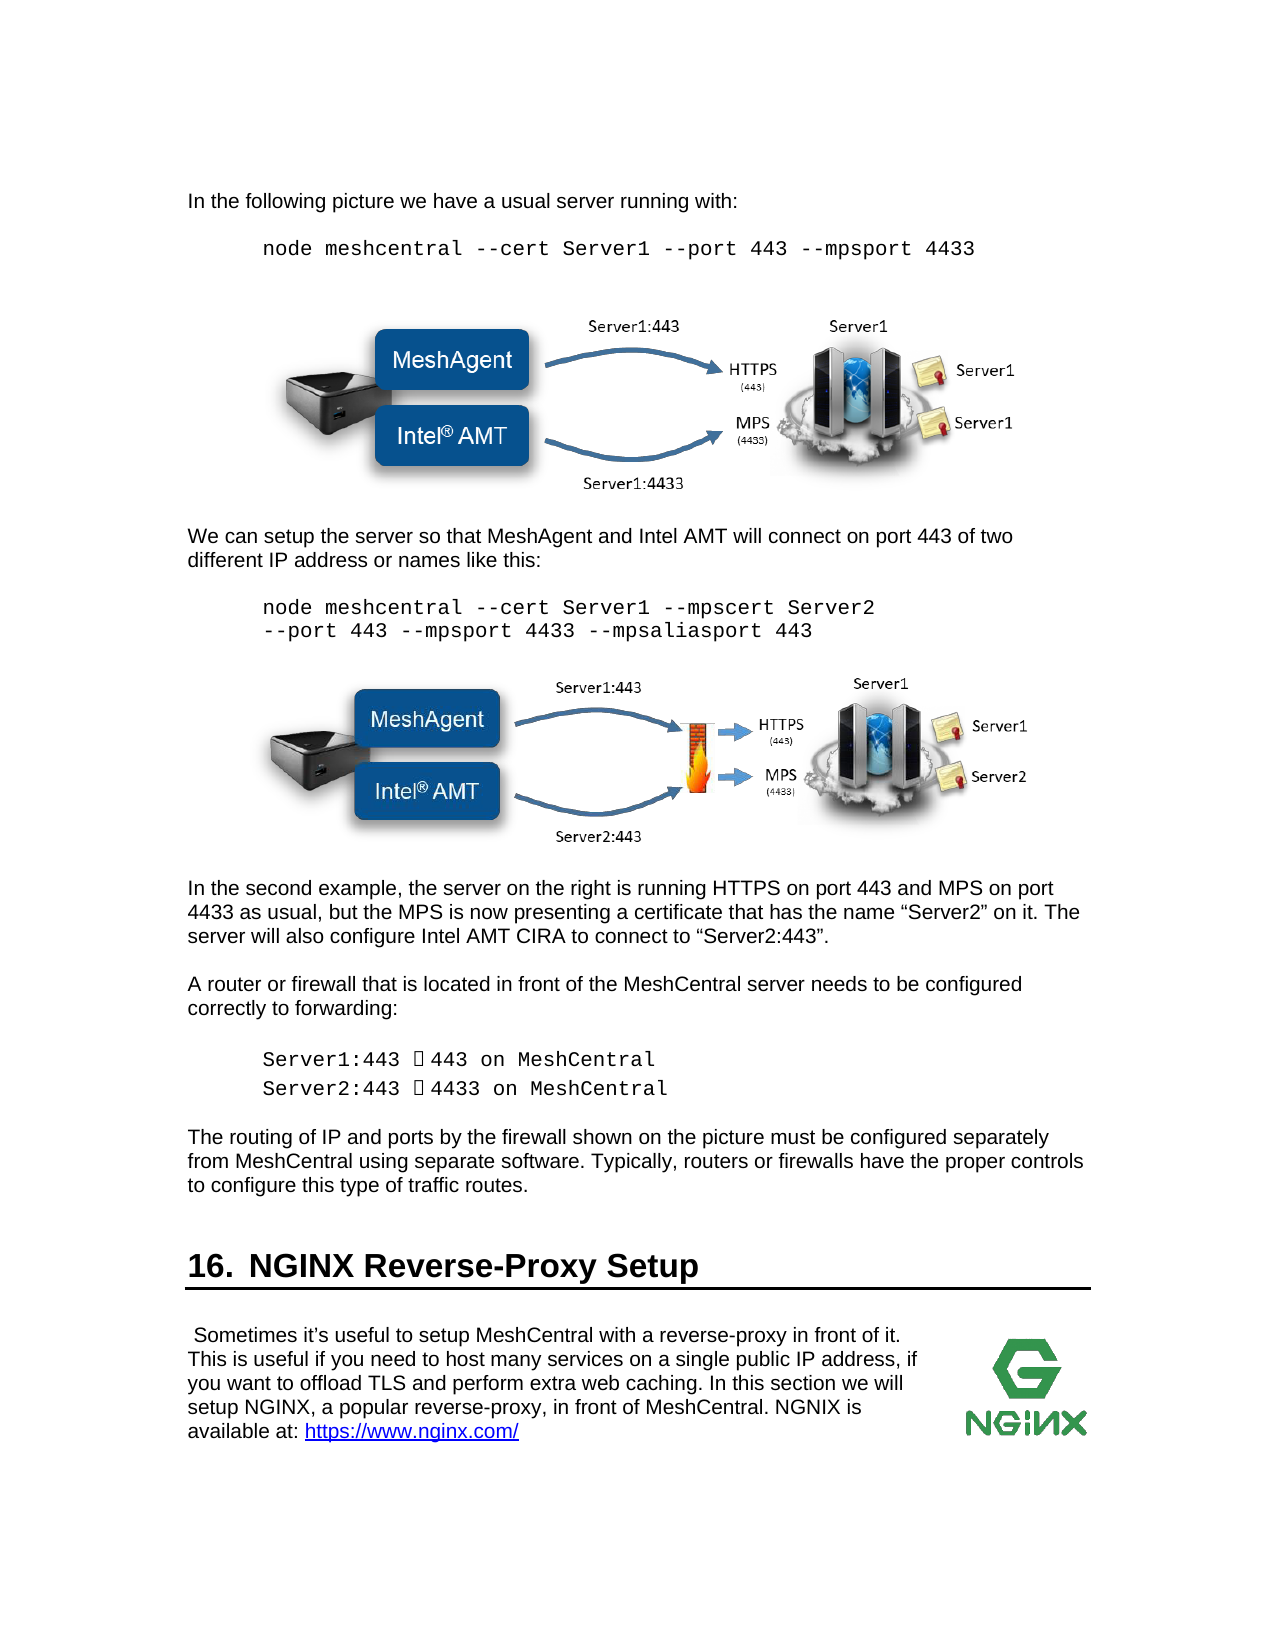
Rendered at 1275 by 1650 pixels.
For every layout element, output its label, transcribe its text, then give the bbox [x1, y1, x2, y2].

text --port 443 --mpsport 4433 --mpsaliasport 443 [262, 621, 1179, 644]
text node meshcentral --cert Server1 --mpscert Server2 [262, 597, 1179, 620]
text Sometimes it’s useful to setup MeshCentral with a reverse-proxy in front of it. This is useful if you need to host many services on a single public IP address, if you want to offload TLS and perform extra web caching. In this section we will setup NGINX, a popular reverse-proxy, in front of MeshCentral. NGNIX is available at: https://www.nginx.com/ [187, 1323, 932, 1442]
subtitle NGINX Reverse-Proxy Setup [187, 1246, 1179, 1284]
text The routing of IP and ports by the firewall shown on the picture must be configured separately from MeshCentral using separate software. Typically, routers or firewalls have the proper controls to configure this type of traffic routes. [187, 1125, 1089, 1197]
text In the following picture we have a usual server running with: [187, 189, 1179, 213]
picture [240, 667, 1039, 857]
picture [964, 1325, 1088, 1449]
text node meshcentral --cert Server1 --port 443 --mpsport 4433 [262, 238, 1179, 262]
text A router or firewall that is located in front of the MeshCentral server needs to be configured correctly to forwarding: [187, 972, 1083, 1020]
text In the second example, the server on the right is running HTTPS on port 443 and MPS on port 4433 as usual, but the MPS is now presenting a certificate that has the name “Server2” on it. The server will also configure Intel AMT CIRA to connect to “Server2:443”. [187, 683, 1092, 948]
picture [254, 309, 1027, 505]
text We can setup the server so that MeshAgent and Intel AMT will connect on port 443 of two different IP address or names like this: [187, 324, 1083, 572]
text Server1:443  443 on MeshCentral Server2:443  4433 on MeshCentral [262, 1044, 687, 1102]
